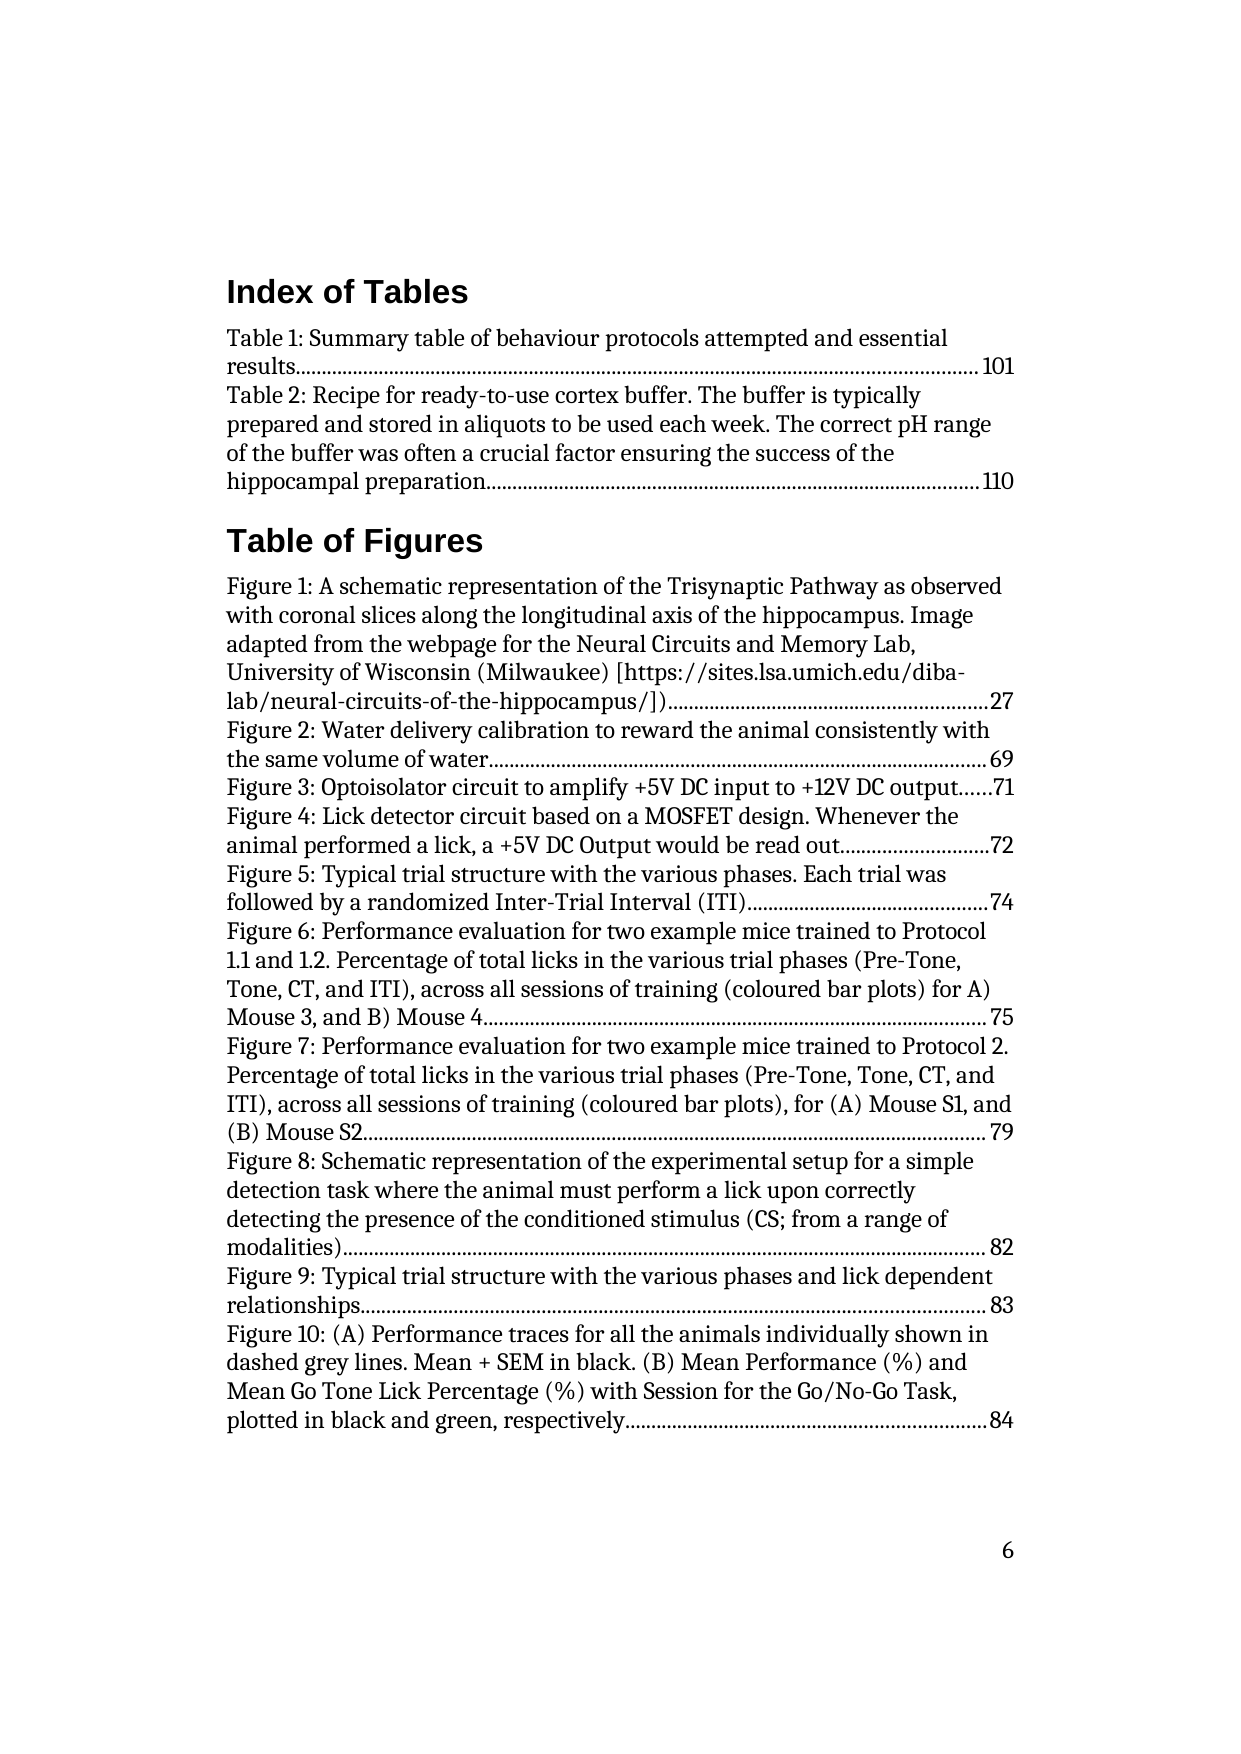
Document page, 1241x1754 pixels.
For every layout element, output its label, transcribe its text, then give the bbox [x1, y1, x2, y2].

subtitle Index of Tables [226, 273, 1014, 311]
text Table 2: Recipe for ready-to-use cortex buffer. The buffer is typically prepared and stored in aliquots to be used each week. The correct pH range of the buffer was often a crucial factor ensuring the success of the hippocampal preparation. 110 [226, 381, 1014, 496]
text Figure 6: Performance evaluation for two example mice trained to Protocol 1.1 and 1.2. Percentage of total licks in the various trial phases (Pre-Tone, Tone, CT, and ITI), across all sessions of training (coloured bar plots) for A) Mouse 3, and B) Mouse 4 75 [226, 917, 1014, 1032]
text Figure 1: A schematic representation of the Trisynaptic Pathway as observed with coronal slices along the longitudinal axis of the hippocampus. Image adapted from the webpage for the Neural Circuits and Memory Lab, University of Wisconsin (Milwaukee) [https://sites.lsa.umich.edu/diba-lab/neural-circuits-of-the-hippocampus/]) 27 [226, 572, 1014, 716]
subtitle Table of Figures [226, 521, 1014, 559]
text Figure 10: (A) Performance traces for all the animals individually shown in dashed grey lines. Mean + SEM in black. (B) Mean Performance (%) and Mean Go Tone Lick Percentage (%) with Session for the Go/No-Go Task, plotted in black and green, respectively. 84 [226, 1319, 1014, 1434]
text Figure 8: Schematic representation of the experimental setup for a simple detection task where the animal must perform a lick upon correctly detecting the presence of the conditioned stimulus (CS; from a range of modalities). 82 [226, 1147, 1014, 1262]
text Figure 4: Lick detector circuit based on a MOSFET design. Whenever the animal performed a lick, a +5V DC Output would be read out. 72 [226, 802, 1014, 859]
text Figure 2: Water delivery calibration to reward the animal consistently with the same volume of water. 69 [226, 716, 1014, 773]
text Figure 9: Typical trial structure with the various phases and lick dependent relationships. 83 [226, 1262, 1014, 1319]
text Figure 5: Typical trial structure with the various phases. Each trial was followed by a randomized Inter-Trial Interval (ITI). 74 [226, 859, 1014, 917]
text Table 1: Summary table of behaviour protocols attempted and essential results 101 [226, 323, 1014, 381]
text Figure 3: Optoisolator circuit to amplify +5V DC input to +12V DC output. 71 [226, 773, 1014, 802]
text Figure 7: Performance evaluation for two example mice trained to Protocol 2. Percentage of total licks in the various trial phases (Pre-Tone, Tone, CT, and ITI), across all sessions of training (coloured bar plots), for (A) Mouse S1, and (B) Mouse S2. 79 [226, 1032, 1014, 1147]
